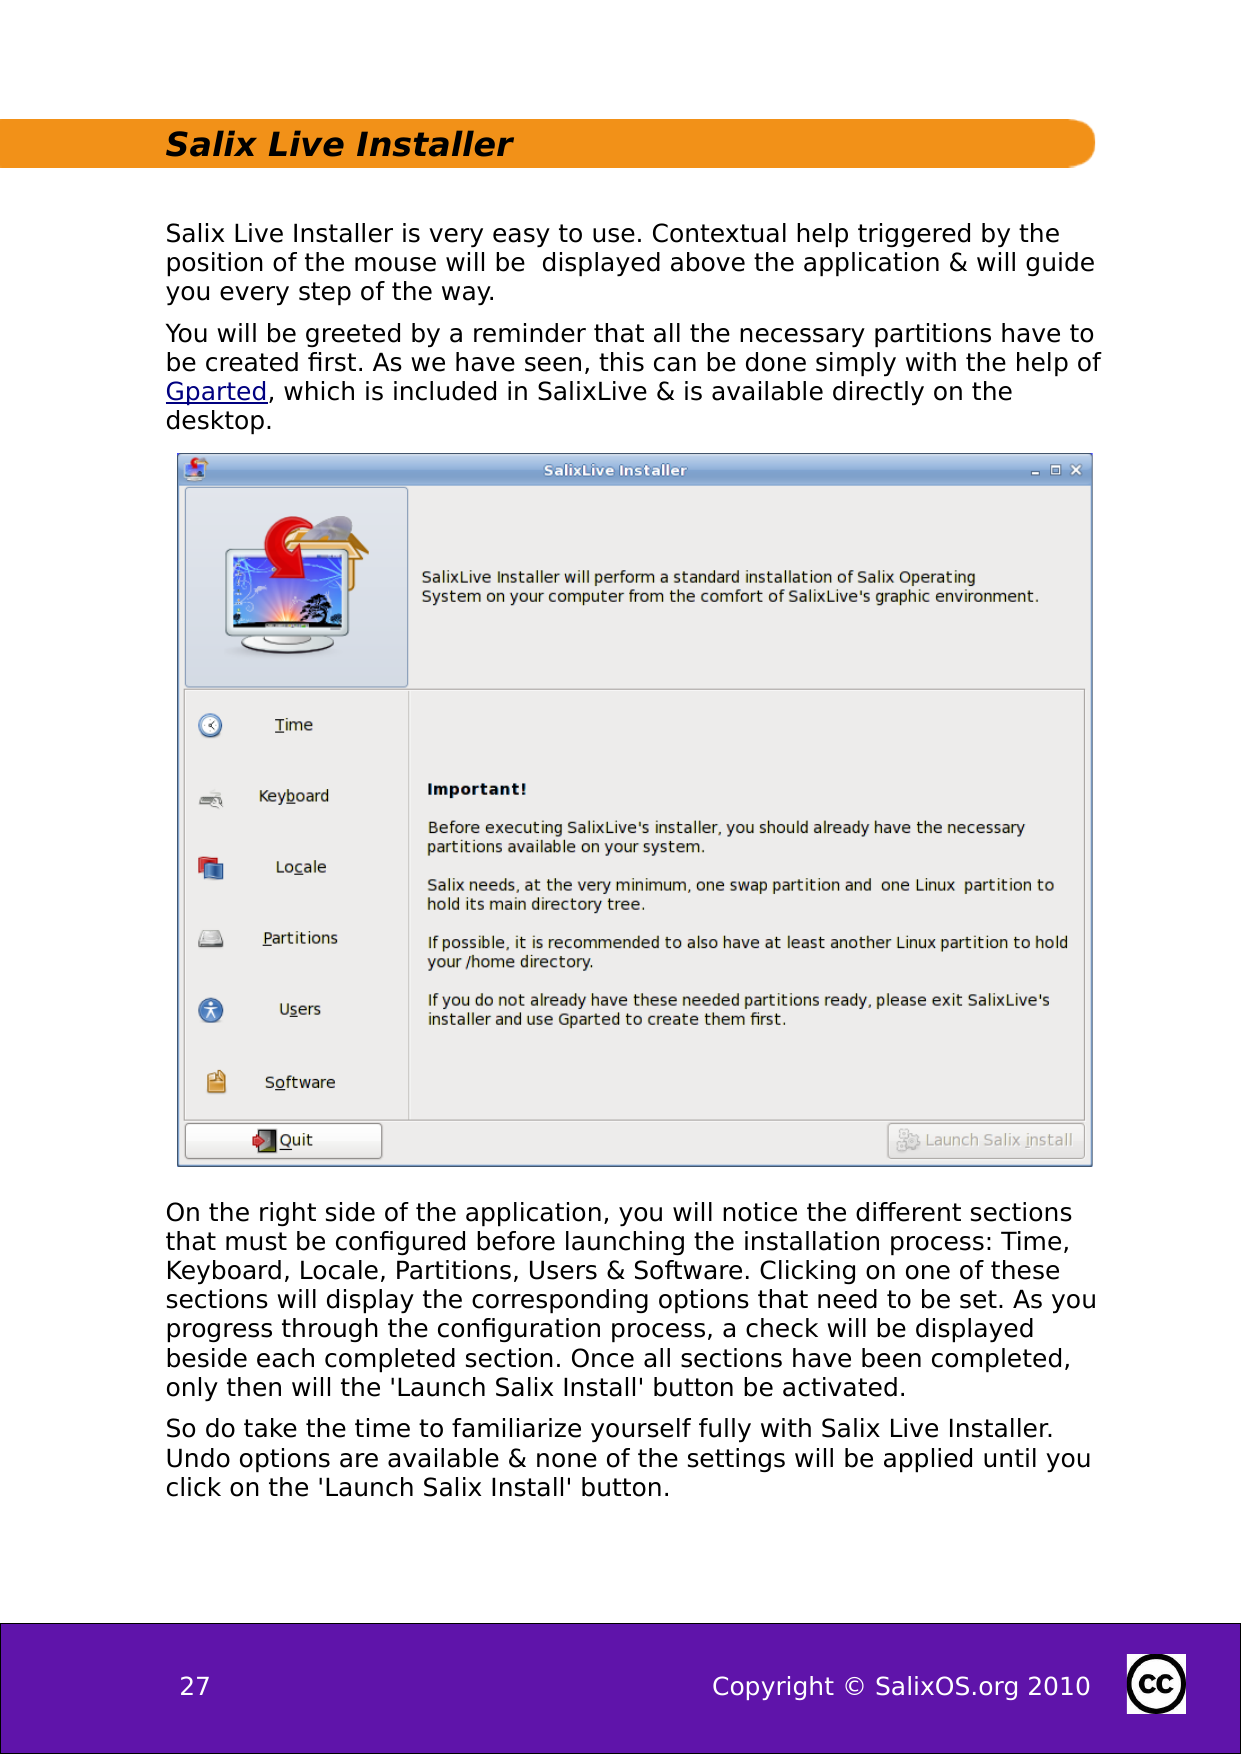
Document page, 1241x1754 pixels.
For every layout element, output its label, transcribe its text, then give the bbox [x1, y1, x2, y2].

text So do take the time to familiarize yourself fully with Salix Live Installer. Undo options are available & none of the settings will be applied until you click on the 'Launch Salix Install' button. [165, 1414, 1104, 1502]
picture [177, 453, 1093, 1167]
text You will be greeted by a reminder that all the necessary partitions have to be created first. As we have seen, this can be done simply with the help of Gparted, which is included in SalixLive & is available directly on the desktop. [165, 319, 1104, 435]
picture [0, 119, 1096, 168]
text Salix Live Installer is very easy to use. Contextual help triggered by the position of the mouse will be displayed above the application & will guide you every step of the way. [165, 219, 1104, 306]
picture [1126, 1654, 1186, 1714]
text On the right side of the application, you will notice the different sections that must be configured before launching the installation process: Time, Keyboard, Locale, Partitions, Users & Software. Clicking on one of these sections will display the corresponding options that need to be set. As you progress through the configuration process, a check will be displayed beside each completed section. Once all sections have been completed, only then will the 'Launch Salix Install' button be activated. [165, 1198, 1104, 1402]
